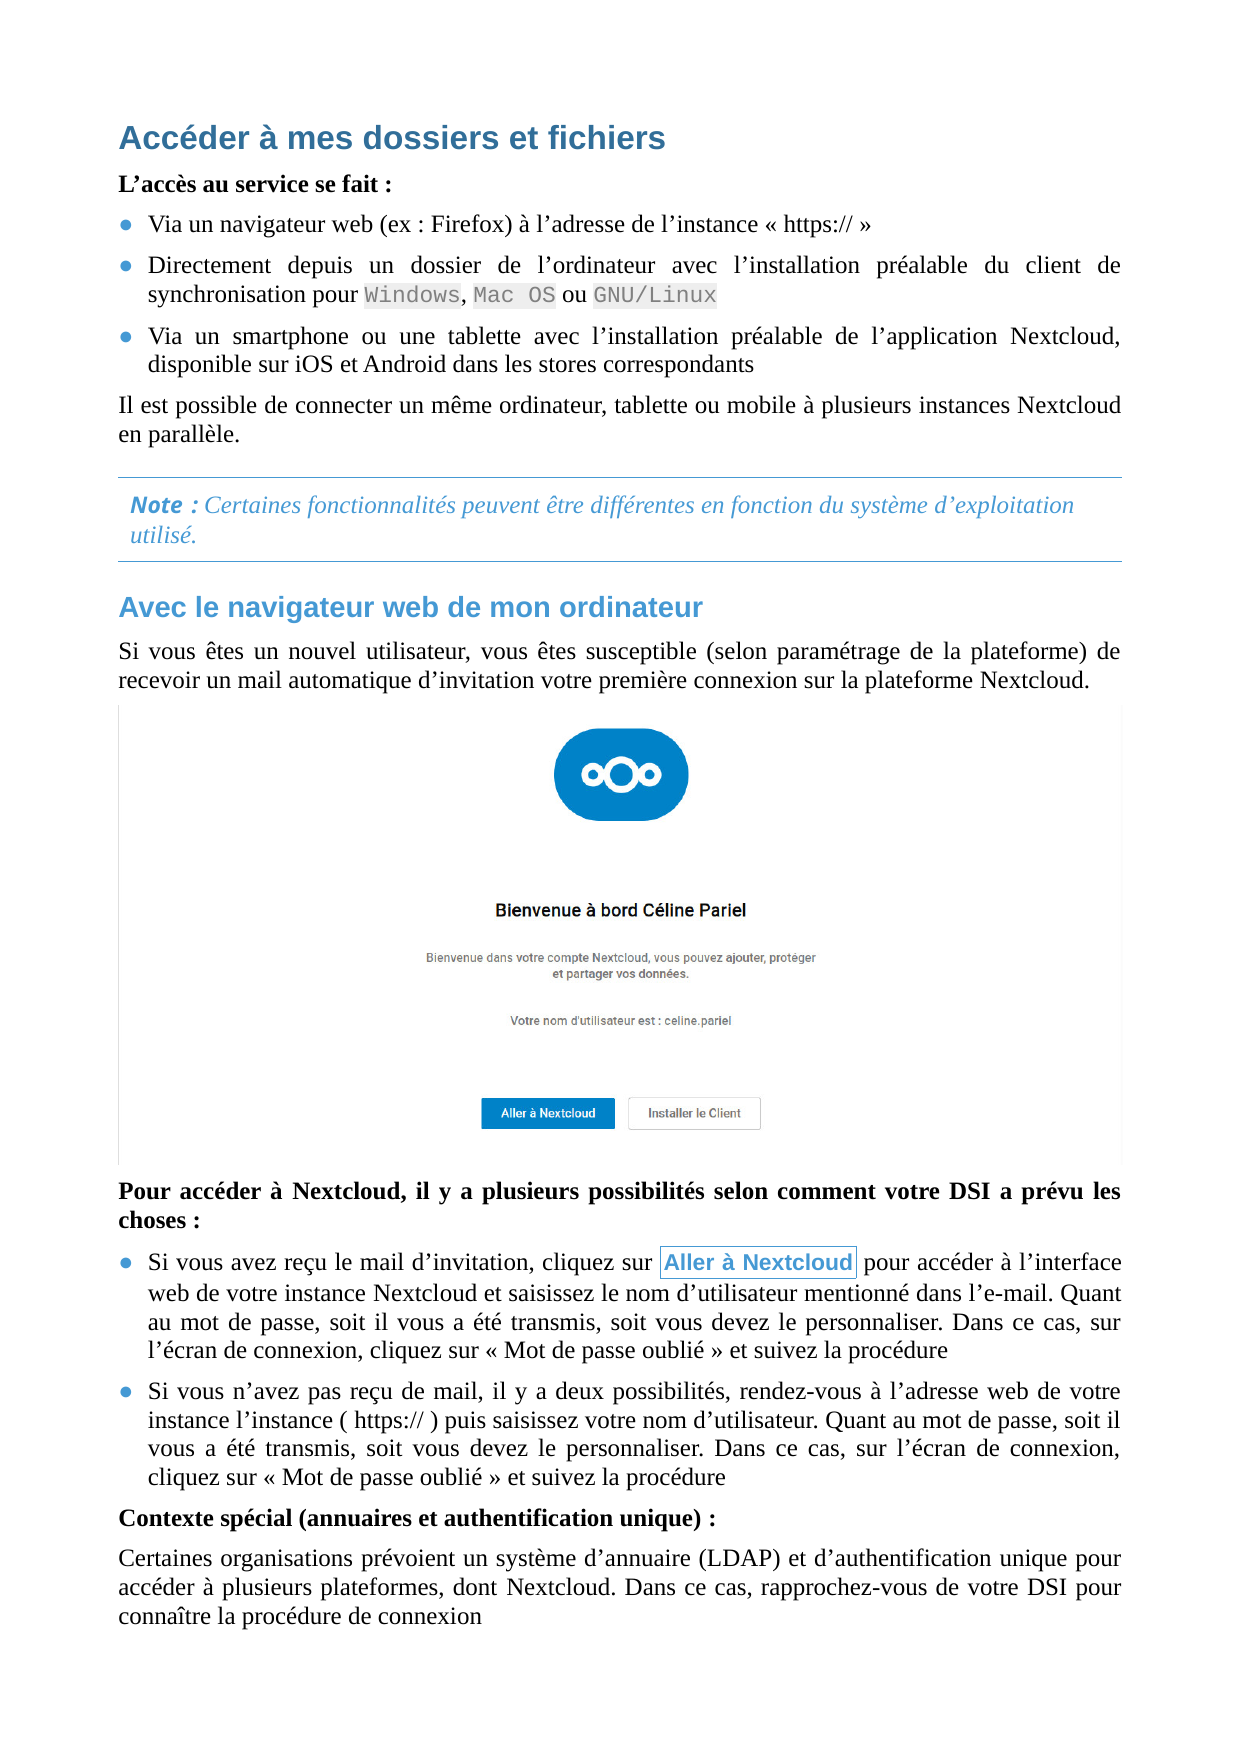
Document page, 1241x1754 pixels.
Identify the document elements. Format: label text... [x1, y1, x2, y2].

text Il est possible de connecter un même ordinateur, tablette ou mobile à plusieurs instances Nextcloud en parallèle. [118, 390, 1122, 448]
subtitle Avec le navigateur web de mon ordinateur [118, 590, 1122, 624]
text Pour accéder à Nextcloud, il y a plusieurs possibilités selon comment votre DSI a prévu les choses : [118, 1176, 1122, 1234]
picture [118, 705, 1123, 1165]
text L’accès au service se fait : [118, 169, 1122, 198]
list Via un smartphone ou une tablette avec l’installation préalable de l’application Nextcloud, disponible sur iOS et Android dans les stores correspondants [118, 321, 1122, 378]
text Contexte spécial (annuaires et authentification unique) : [118, 1503, 1122, 1531]
list Si vous avez reçu le mail d’invitation, cliquez sur Aller à Nextcloud pour accéder à l’interface web de votre instance Nextcloud et saisissez le nom d’utilisateur mentionné dans l’e-mail. Quant au mot de passe, soit il vous a été transmis, soit vous devez le personnaliser. Dans ce cas, sur l’écran de connexion, cliquez sur « Mot de passe oublié » et suivez la procédure [118, 1246, 1122, 1364]
list Via un navigateur web (ex : Firefox) à l’adresse de l’instance « https:// » [118, 209, 1122, 238]
text Certaines organisations prévoient un système d’annuaire (LDAP) et d’authentification unique pour accéder à plusieurs plateformes, dont Nextcloud. Dans ce cas, rapprochez-vous de votre DSI pour connaître la procédure de connexion [118, 1543, 1122, 1629]
text Si vous êtes un nouvel utilisateur, vous êtes susceptible (selon paramétrage de la plateforme) de recevoir un mail automatique d’invitation votre première connexion sur la plateforme Nextcloud. [118, 636, 1122, 694]
list Si vous n’avez pas reçu de mail, il y a deux possibilités, rendez-vous à l’adresse web de votre instance l’instance ( https:// ) puis saisissez votre nom d’utilisateur. Quant au mot de passe, soit il vous a été transmis, soit vous devez le personnaliser. Dans ce cas, sur l’écran de connexion, cliquez sur « Mot de passe oublié » et suivez la procédure [118, 1376, 1122, 1491]
text Note : Certaines fonctionnalités peuvent être différentes en fonction du système d’exploitation utilisé. [118, 478, 1122, 561]
subtitle Accéder à mes dossiers et fichiers [118, 118, 1122, 157]
list Directement depuis un dossier de l’ordinateur avec l’installation préalable du client de synchronisation pour Windows, Mac OS ou GNU/Linux [118, 250, 1122, 309]
